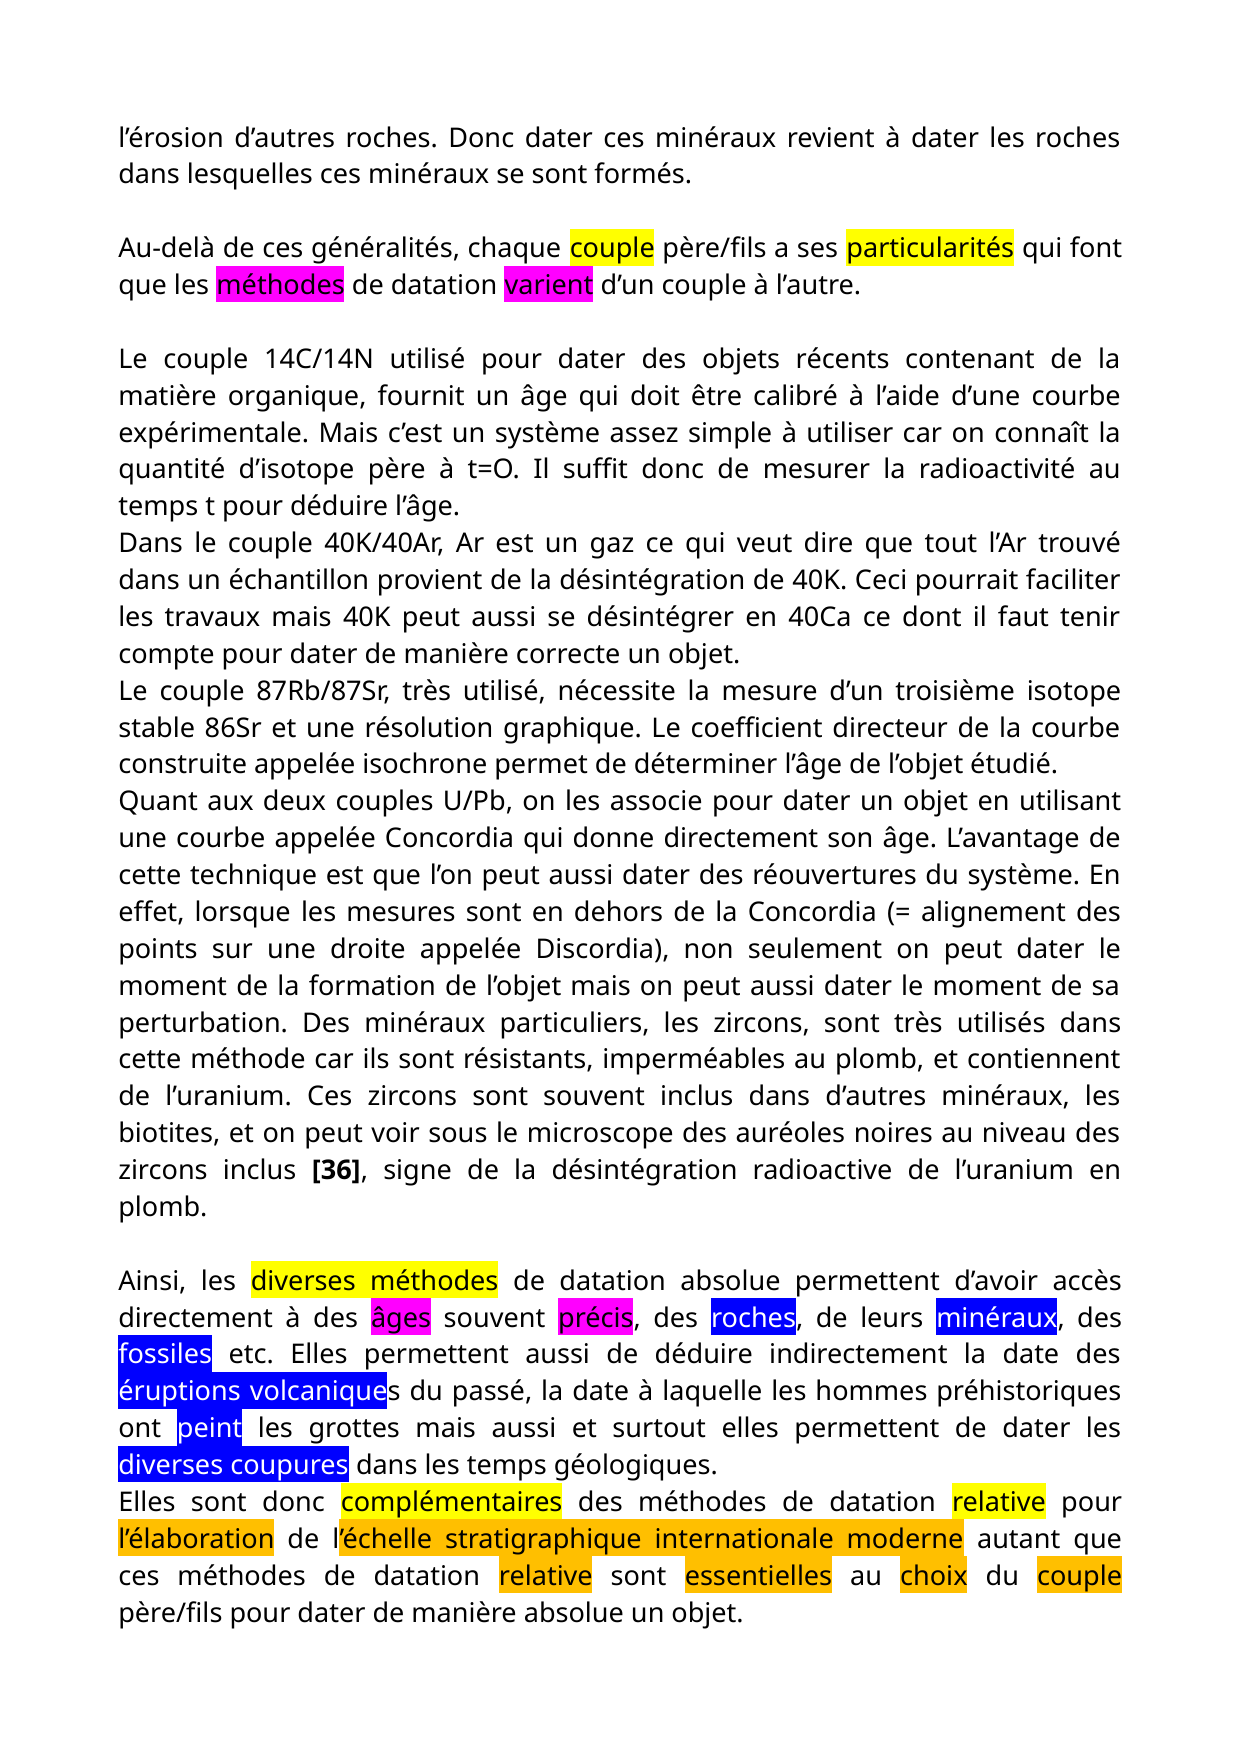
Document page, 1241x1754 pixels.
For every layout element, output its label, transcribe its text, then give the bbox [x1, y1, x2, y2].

text Le couple 87Rb/87Sr, très utilisé, nécessite la mesure d’un troisième isotope stable 86Sr et une résolution graphique. Le coefficient directeur de la courbe construite appelée isochrone permet de déterminer l’âge de l’objet étudié. [118, 671, 1122, 782]
text Ainsi, les diverses méthodes de datation absolue permettent d’avoir accès directement à des âges souvent précis, des roches, de leurs minéraux, des fossiles etc. Elles permettent aussi de déduire indirectement la date des éruptions volcaniques du passé, la date à laquelle les hommes préhistoriques ont peint les grottes mais aussi et surtout elles permettent de dater les diverses coupures dans les temps géologiques. [118, 1261, 1122, 1482]
text Dans le couple 40K/40Ar, Ar est un gaz ce qui veut dire que tout l’Ar trouvé dans un échantillon provient de la désintégration de 40K. Ceci pourrait faciliter les travaux mais 40K peut aussi se désintégrer en 40Ca ce dont il faut tenir compte pour dater de manière correcte un objet. [118, 524, 1122, 671]
text Elles sont donc complémentaires des méthodes de datation relative pour l’élaboration de l’échelle stratigraphique internationale moderne autant que ces méthodes de datation relative sont essentielles au choix du couple père/fils pour dater de manière absolue un objet. [118, 1482, 1122, 1630]
text l’érosion d’autres roches. Donc dater ces minéraux revient à dater les roches dans lesquelles ces minéraux se sont formés. [118, 118, 1122, 192]
text Au-delà de ces généralités, chaque couple père/fils a ses particularités qui font que les méthodes de datation varient d’un couple à l’autre. [118, 229, 1122, 302]
text Quant aux deux couples U/Pb, on les associe pour dater un objet en utilisant une courbe appelée Concordia qui donne directement son âge. L’avantage de cette technique est que l’on peut aussi dater des réouvertures du système. En effet, lorsque les mesures sont en dehors de la Concordia (= alignement des points sur une droite appelée Discordia), non seulement on peut dater le moment de la formation de l’objet mais on peut aussi dater le moment de sa perturbation. Des minéraux particuliers, les zircons, sont très utilisés dans cette méthode car ils sont résistants, imperméables au plomb, et contiennent de l’uranium. Ces zircons sont souvent inclus dans d’autres minéraux, les biotites, et on peut voir sous le microscope des auréoles noires au niveau des zircons inclus [36], signe de la désintégration radioactive de l’uranium en plomb. [118, 782, 1122, 1224]
text Le couple 14C/14N utilisé pour dater des objets récents contenant de la matière organique, fournit un âge qui doit être calibré à l’aide d’une courbe expérimentale. Mais c’est un système assez simple à utiliser car on connaît la quantité d’isotope père à t=O. Il suffit donc de mesurer la radioactivité au temps t pour déduire l’âge. [118, 339, 1122, 524]
